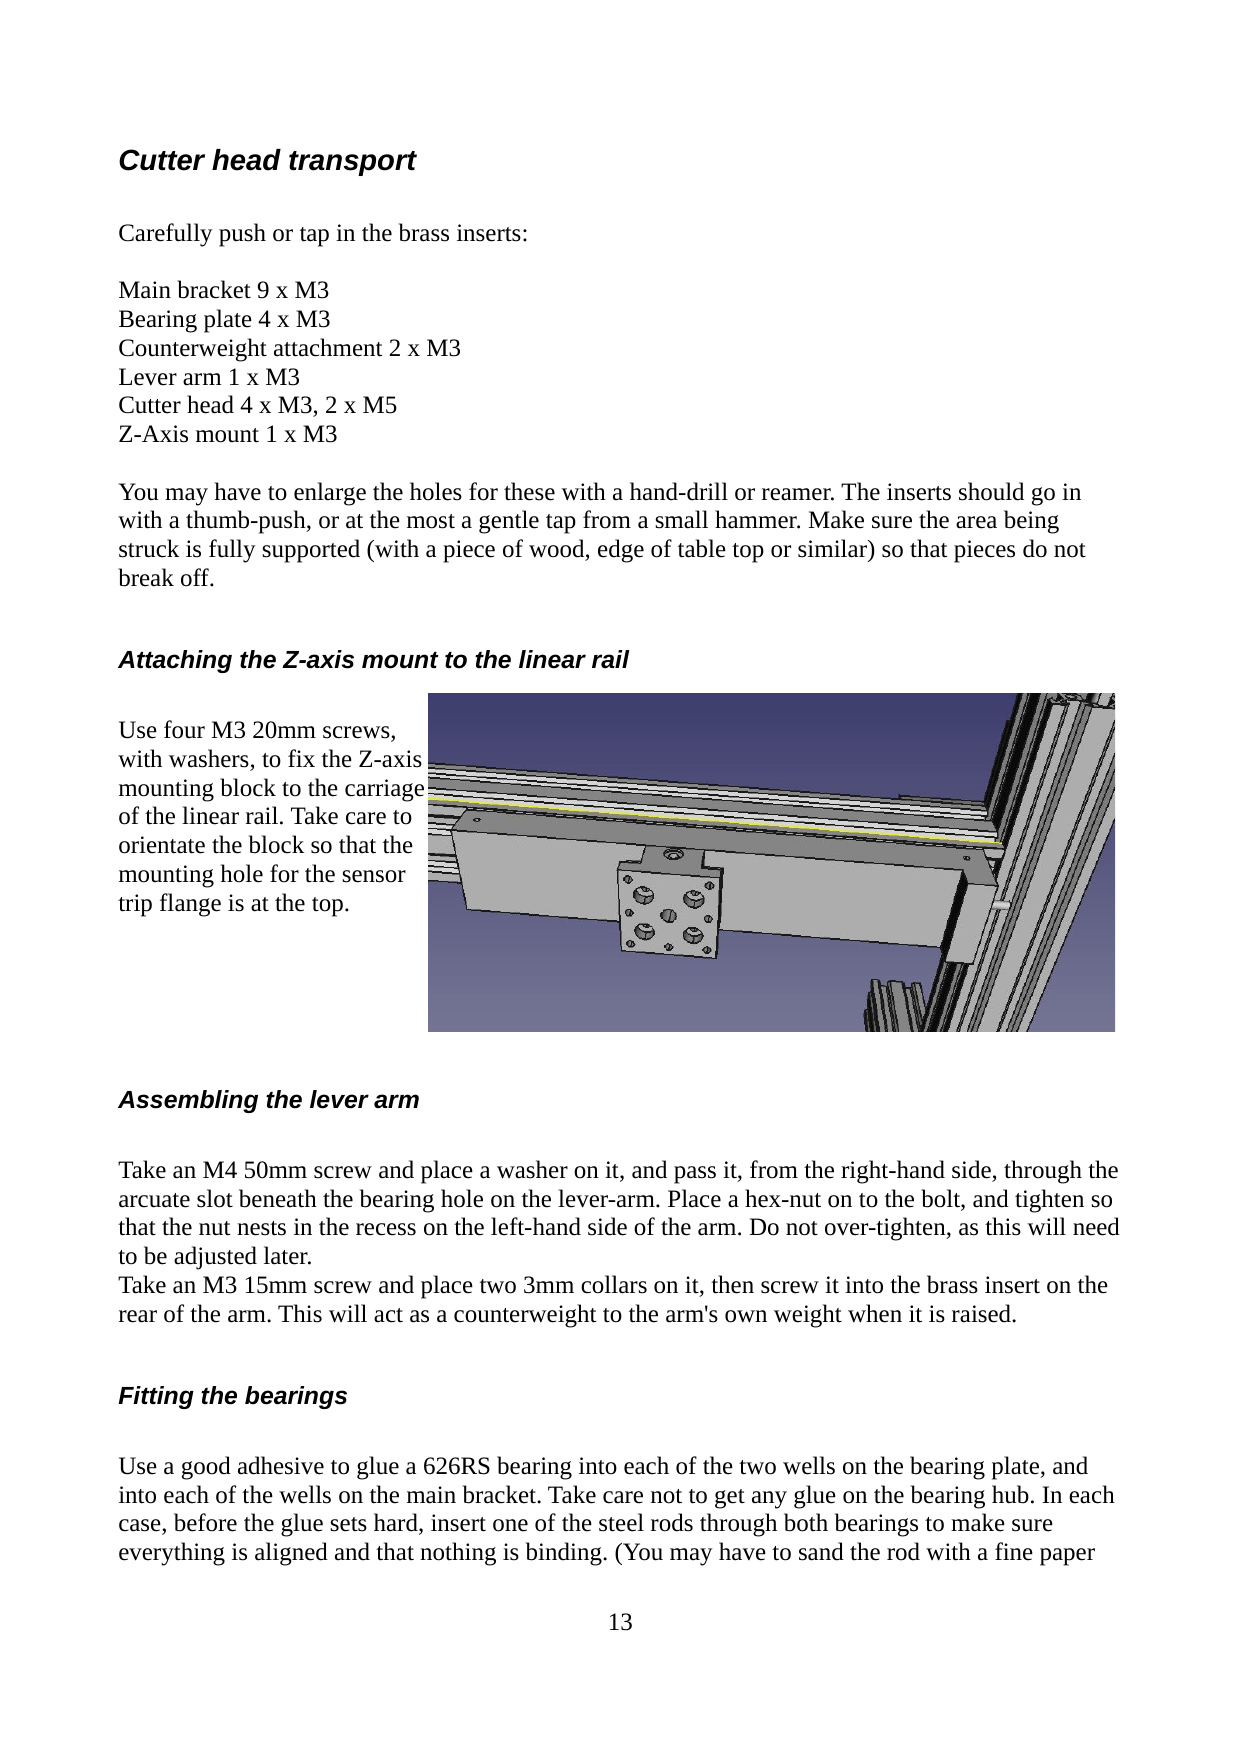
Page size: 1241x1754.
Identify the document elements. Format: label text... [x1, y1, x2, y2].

text Main bracket 9 x M3 [118, 275, 1122, 304]
subtitle Assembling the lever arm [118, 1085, 1122, 1114]
text Use a good adhesive to glue a 626RS bearing into each of the two wells on the bearing plate, and into each of the wells on the main bracket. Take care not to get any glue on the bearing hub. In each case, before the glue sets hard, insert one of the steel rods through both bearings to make sure everything is aligned and that nothing is binding. (You may have to sand the rod with a fine paper [118, 1451, 1122, 1566]
text Carefully push or tap in the brass inserts: [118, 218, 1122, 247]
text Cutter head 4 x M3, 2 x M5 [118, 390, 1122, 419]
text You may have to enlarge the holes for these with a hand-drill or reamer. The inserts should go in with a thumb-push, or at the most a gentle tap from a small hammer. Make sure the area being struck is fully supported (with a piece of wood, edge of table top or similar) so that pieces do not break off. [118, 477, 1122, 592]
subtitle Fitting the bearings [118, 1381, 1122, 1410]
text Z-Axis mount 1 x M3 [118, 419, 1122, 448]
text Take an M3 15mm screw and place two 3mm collars on it, then screw it into the brass insert on the rear of the arm. This will act as a counterweight to the arm's own weight when it is raised. [118, 1270, 1122, 1327]
subtitle Cutter head transport [118, 143, 1122, 177]
picture [428, 693, 1116, 1032]
text Counterweight attachment 2 x M3 [118, 333, 1122, 362]
text Lever arm 1 x M3 [118, 362, 1122, 390]
text Bearing plate 4 x M3 [118, 304, 1122, 333]
text Take an M4 50mm screw and place a washer on it, and pass it, from the right-hand side, through the arcuate slot beneath the bearing hole on the lever-arm. Place a hex-nut on to the bolt, and tighten so that the nut nests in the recess on the left-hand side of the arm. Do not over-tighten, as this will need to be adjusted later. [118, 1155, 1122, 1270]
text Use four M3 20mm screws, with washers, to fix the Z-axis mounting block to the carriage of the linear rail. Take care to orientate the block so that the mounting hole for the sensor trip flange is at the top. [118, 715, 428, 916]
subtitle Attaching the Z-axis mount to the linear rail [118, 645, 1122, 674]
